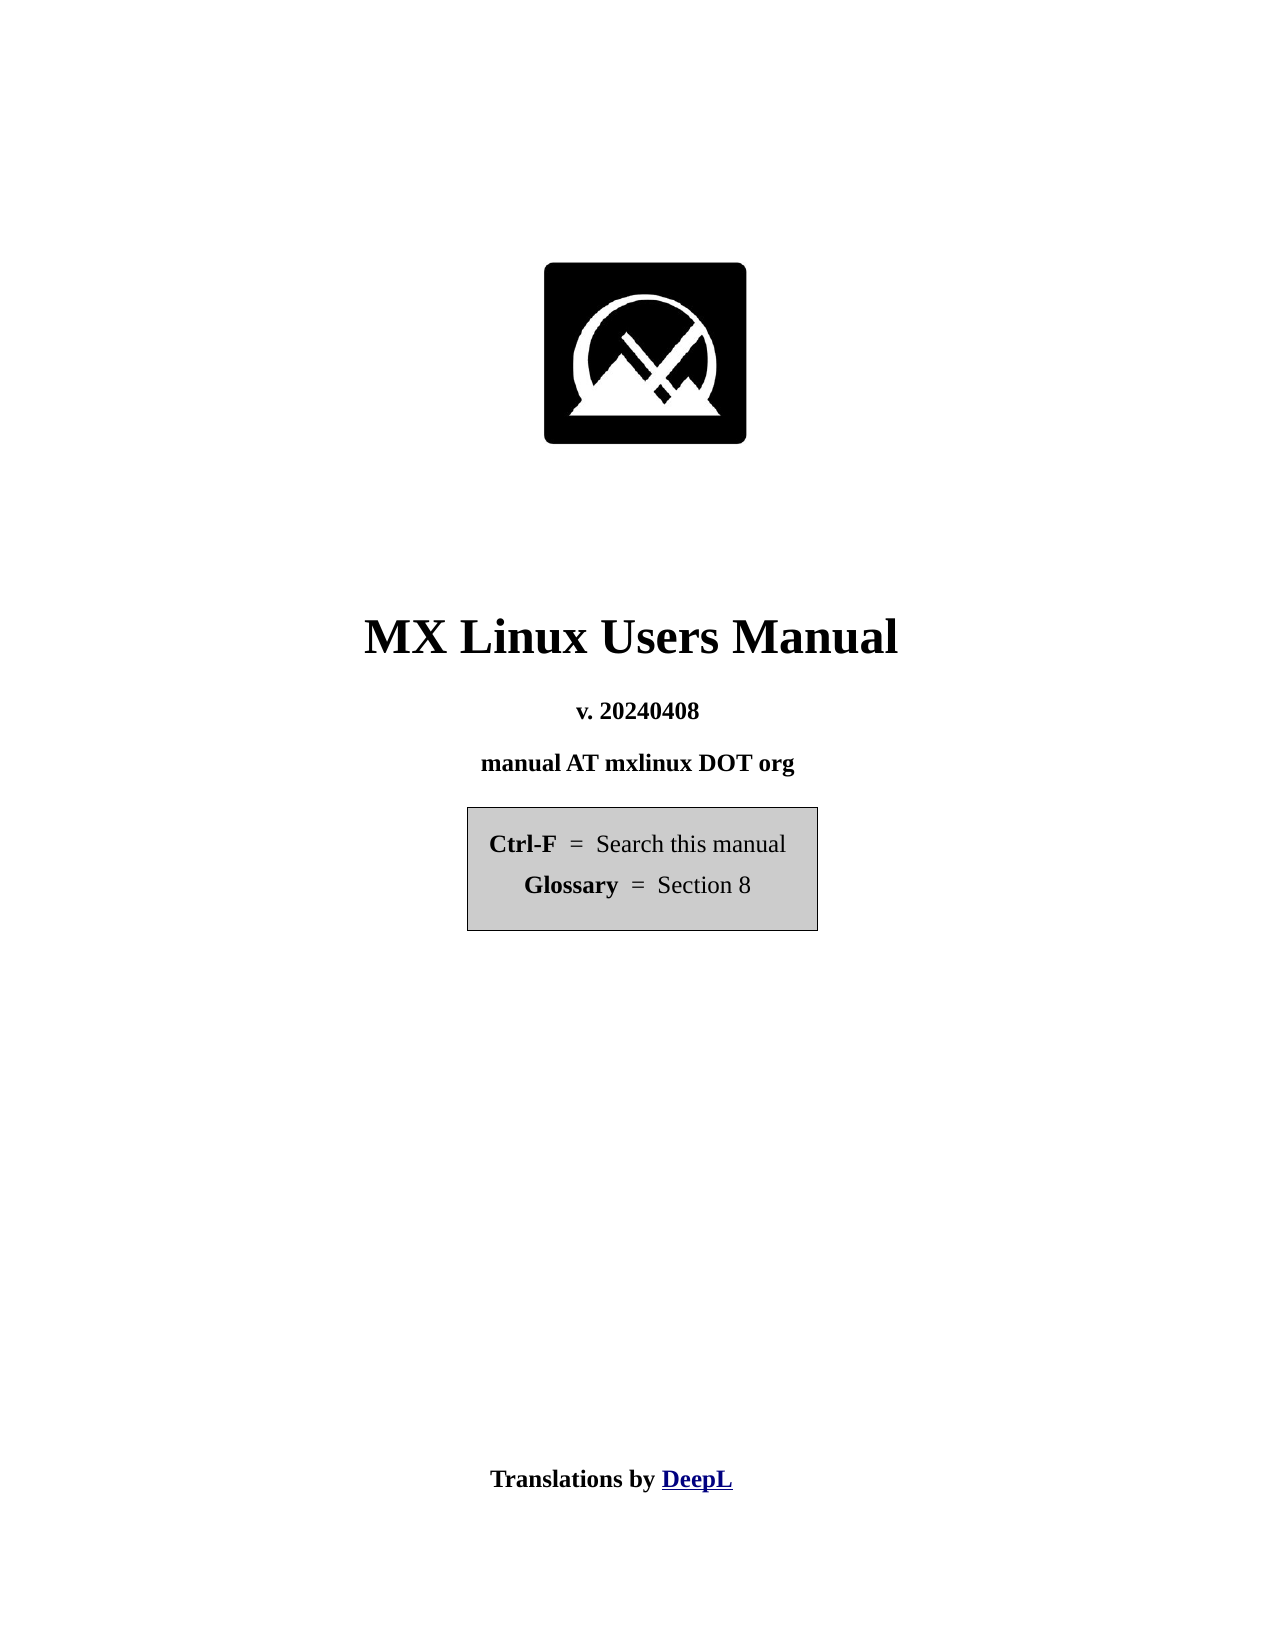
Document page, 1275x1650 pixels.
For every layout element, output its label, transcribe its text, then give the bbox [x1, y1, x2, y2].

text Glossary = Section 8 [818, 870, 1125, 899]
picture [523, 236, 752, 454]
text v. 20240408 [166, 696, 1109, 725]
text Ctrl-F = Search this manual [150, 829, 467, 858]
title MX Linux Users Manual [166, 607, 1109, 665]
text Translations by DeepL [150, 1464, 1125, 1493]
text Ctrl-F = Search this manual [818, 829, 1125, 858]
text Glossary = Section 8 [150, 870, 467, 899]
text manual AT mxlinux DOT org [166, 748, 1109, 777]
